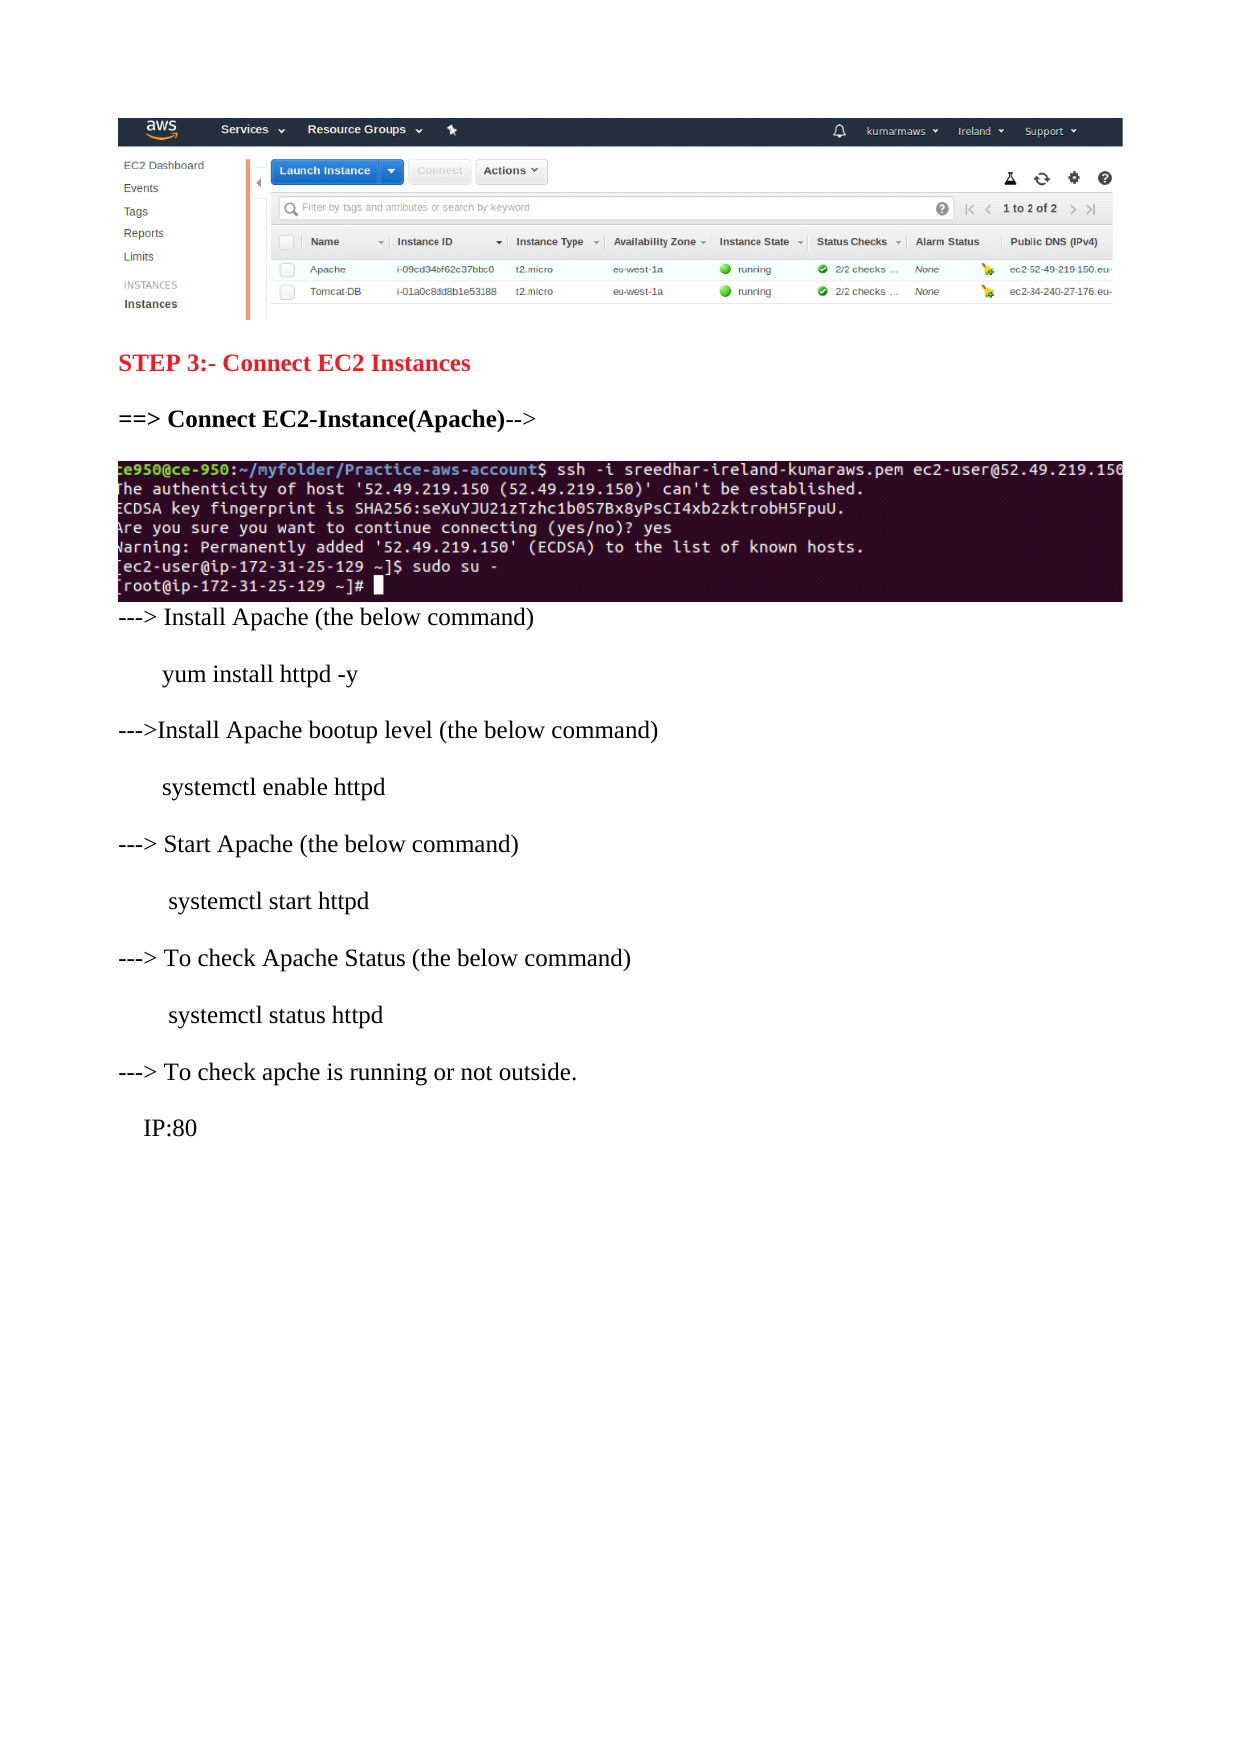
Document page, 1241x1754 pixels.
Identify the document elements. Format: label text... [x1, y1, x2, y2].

text ==> Connect EC2-Instance(Apache)--> [118, 404, 1122, 433]
text systemctl status httpd [118, 1000, 1122, 1029]
text ---> To check apche is running or not outside. [118, 1057, 1122, 1086]
text ---> Start Apache (the below command) [118, 829, 1122, 858]
text IP:80 [118, 1113, 1122, 1142]
text --->Install Apache bootup level (the below command) [118, 715, 1122, 744]
text yum install httpd -y [118, 659, 1122, 687]
text systemctl enable httpd [118, 772, 1122, 801]
text ---> To check Apache Status (the below command) [118, 943, 1122, 972]
text STEP 3:- Connect EC2 Instances [118, 348, 1122, 376]
text systemctl start httpd [118, 886, 1122, 915]
text ---> Install Apache (the below command) [118, 602, 1122, 631]
